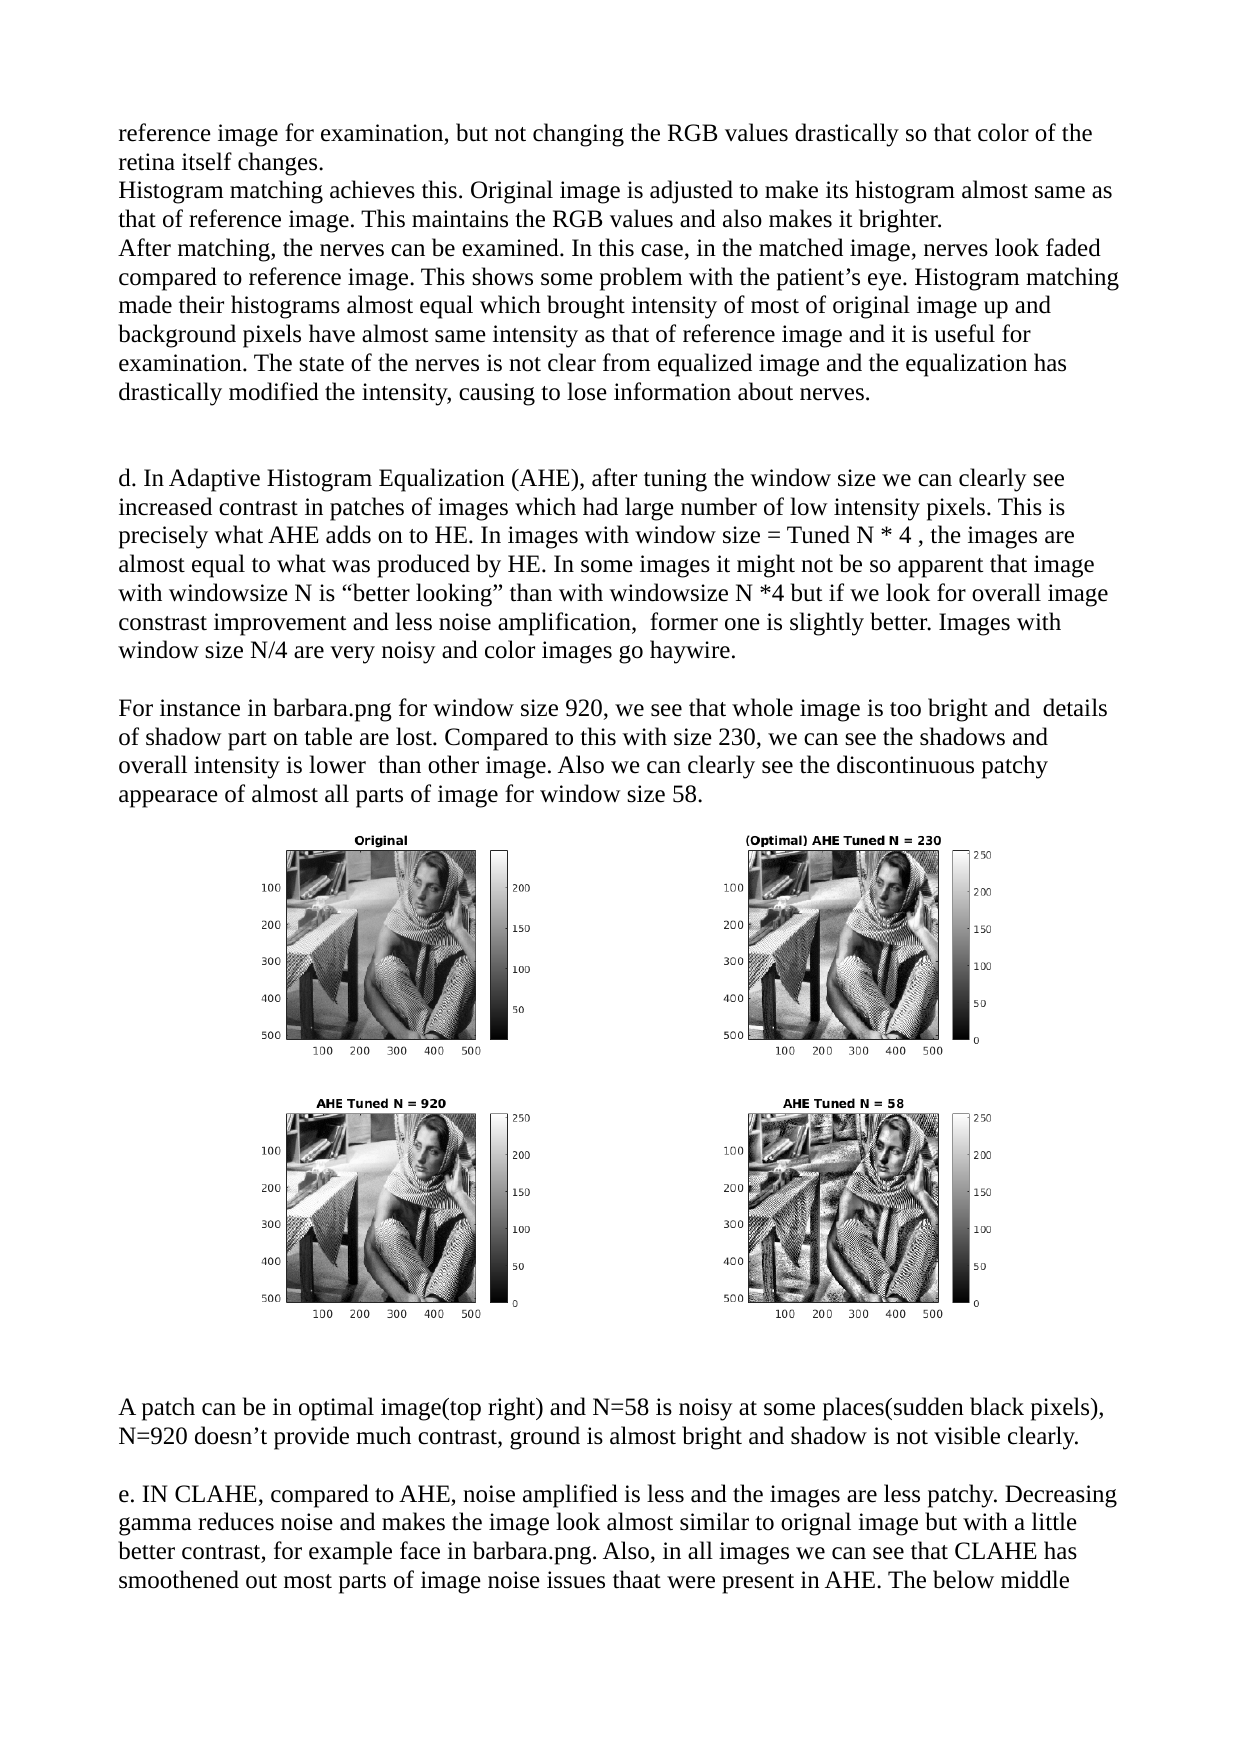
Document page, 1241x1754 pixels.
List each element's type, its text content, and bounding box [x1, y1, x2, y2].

text d. In Adaptive Histogram Equalization (AHE), after tuning the window size we can clearly see increased contrast in patches of images which had large number of low intensity pixels. This is precisely what AHE adds on to HE. In images with window size = Tuned N * 4 , the images are almost equal to what was produced by HE. In some images it might not be so apparent that image with windowsize N is “better looking” than with windowsize N *4 but if we look for overall image constrast improvement and less noise amplification, former one is slightly better. Images with window size N/4 are very noisy and color images go haywire. [118, 463, 1122, 664]
text A patch can be in optimal image(top right) and N=58 is noisy at some places(sudden black pixels), N=920 doesn’t provide much contrast, ground is almost bright and shadow is not visible clearly. [118, 1392, 1122, 1450]
text Histogram matching achieves this. Original image is adjusted to make its histogram almost same as that of reference image. This maintains the RGB values and also makes it brighter. [118, 176, 1122, 233]
text reference image for examination, but not changing the RGB values drastically so that color of the retina itself changes. [118, 118, 1122, 176]
text For instance in barbara.png for window size 920, we see that whole image is too bright and details of shadow part on table are lost. Compared to this with size 230, we can see the shadows and overall intensity is lower than other image. Also we can clearly see the discontinuous patchy appearace of almost all parts of image for window size 58. [118, 693, 1122, 808]
text After matching, the nerves can be examined. In this case, in the matched image, nerves look faded compared to reference image. This shows some problem with the patient’s eye. Histogram matching made their histograms almost equal which brought intensity of most of original image up and background pixels have almost same intensity as that of reference image and it is useful for examination. The state of the nerves is not clear from equalized image and the equalization has drastically modified the intensity, causing to lose information about nerves. [118, 233, 1122, 406]
text e. IN CLAHE, compared to AHE, noise amplified is less and the images are less patchy. Decreasing gamma reduces noise and makes the image look almost similar to orignal image but with a little better contrast, for example face in barbara.png. Also, in all images we can see that CLAHE has smoothened out most parts of image noise issues thaat were present in AHE. The below middle [118, 1479, 1122, 1594]
picture [95, 808, 1145, 1364]
